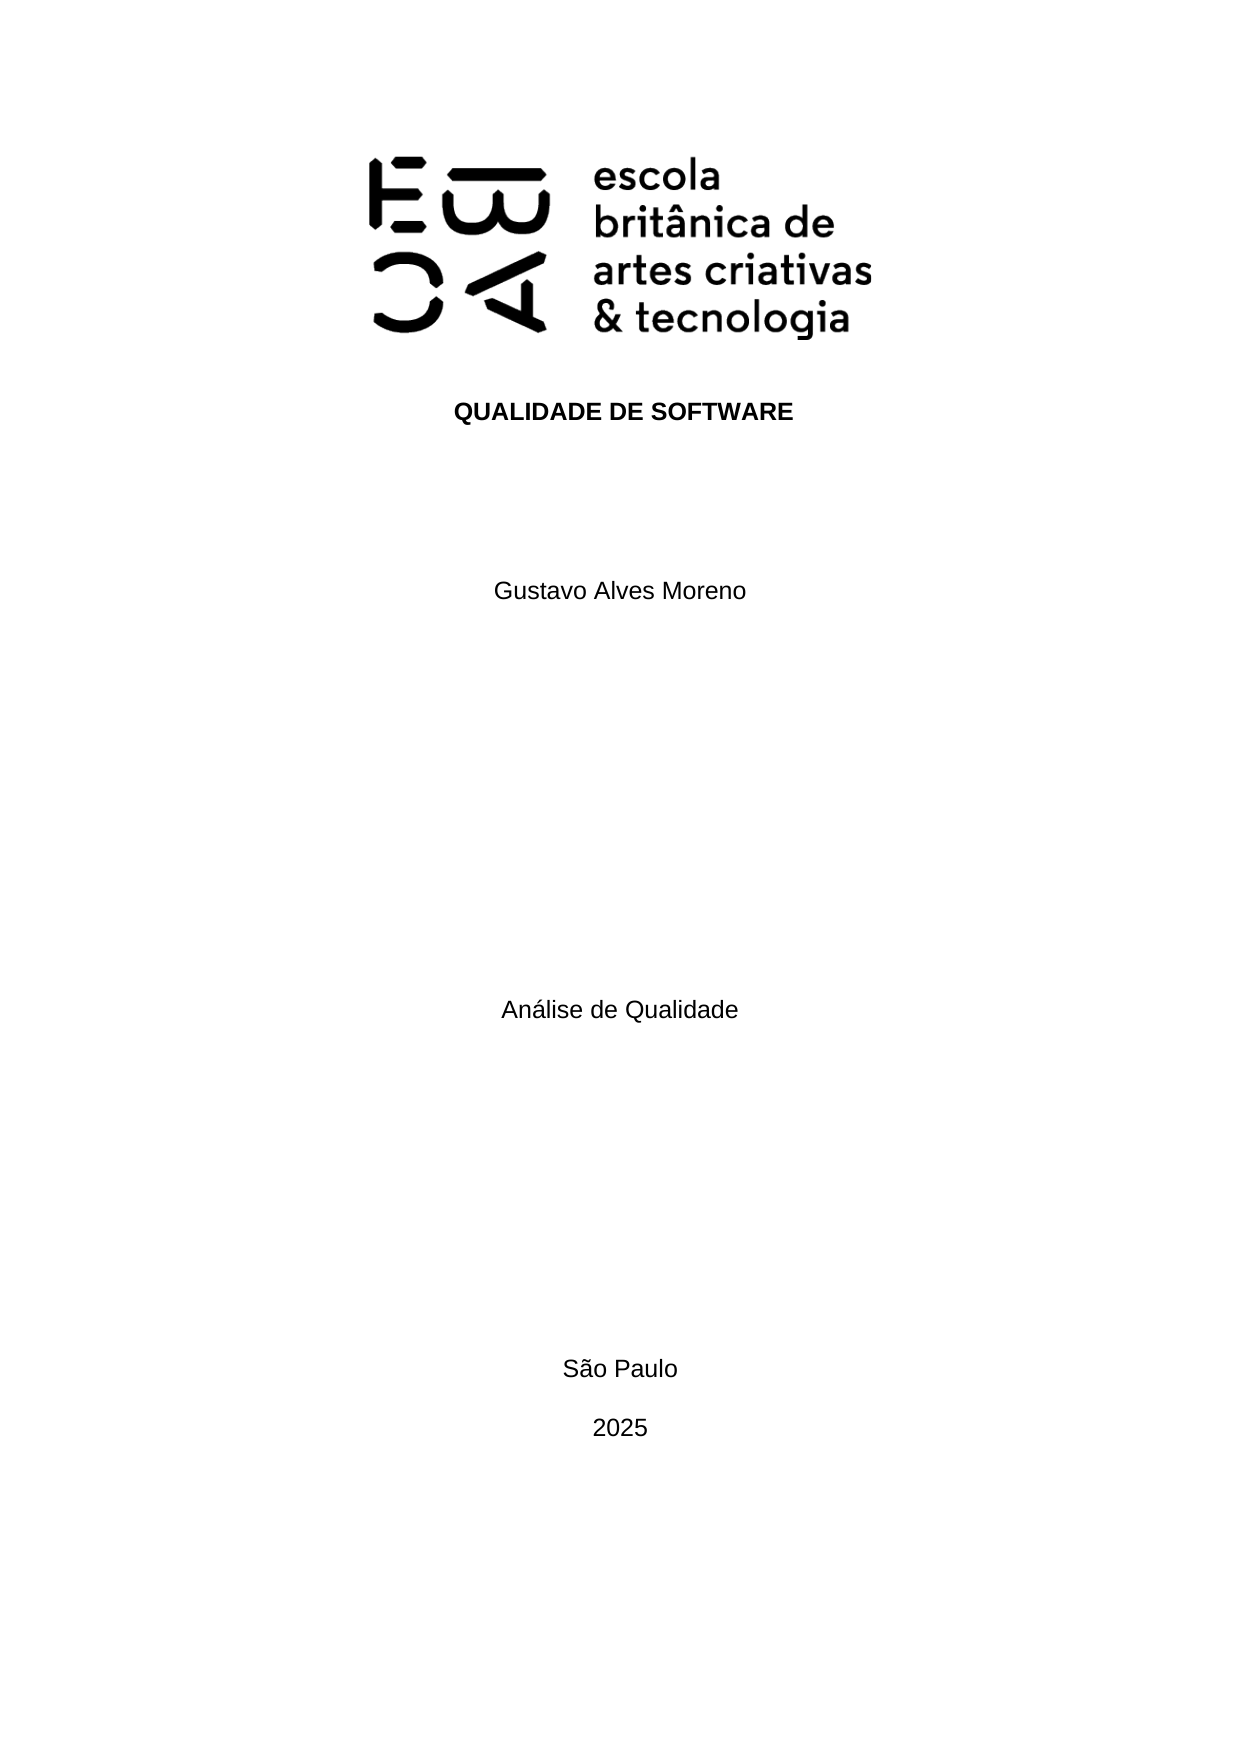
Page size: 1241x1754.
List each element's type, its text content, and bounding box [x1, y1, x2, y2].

picture [369, 147, 872, 340]
text Gustavo Alves Moreno [177, 576, 1063, 605]
text São Paulo [177, 1354, 1063, 1382]
text Análise de Qualidade [177, 995, 1063, 1024]
text 2025 [177, 1413, 1063, 1442]
text QUALIDADE DE SOFTWARE [177, 397, 1063, 426]
